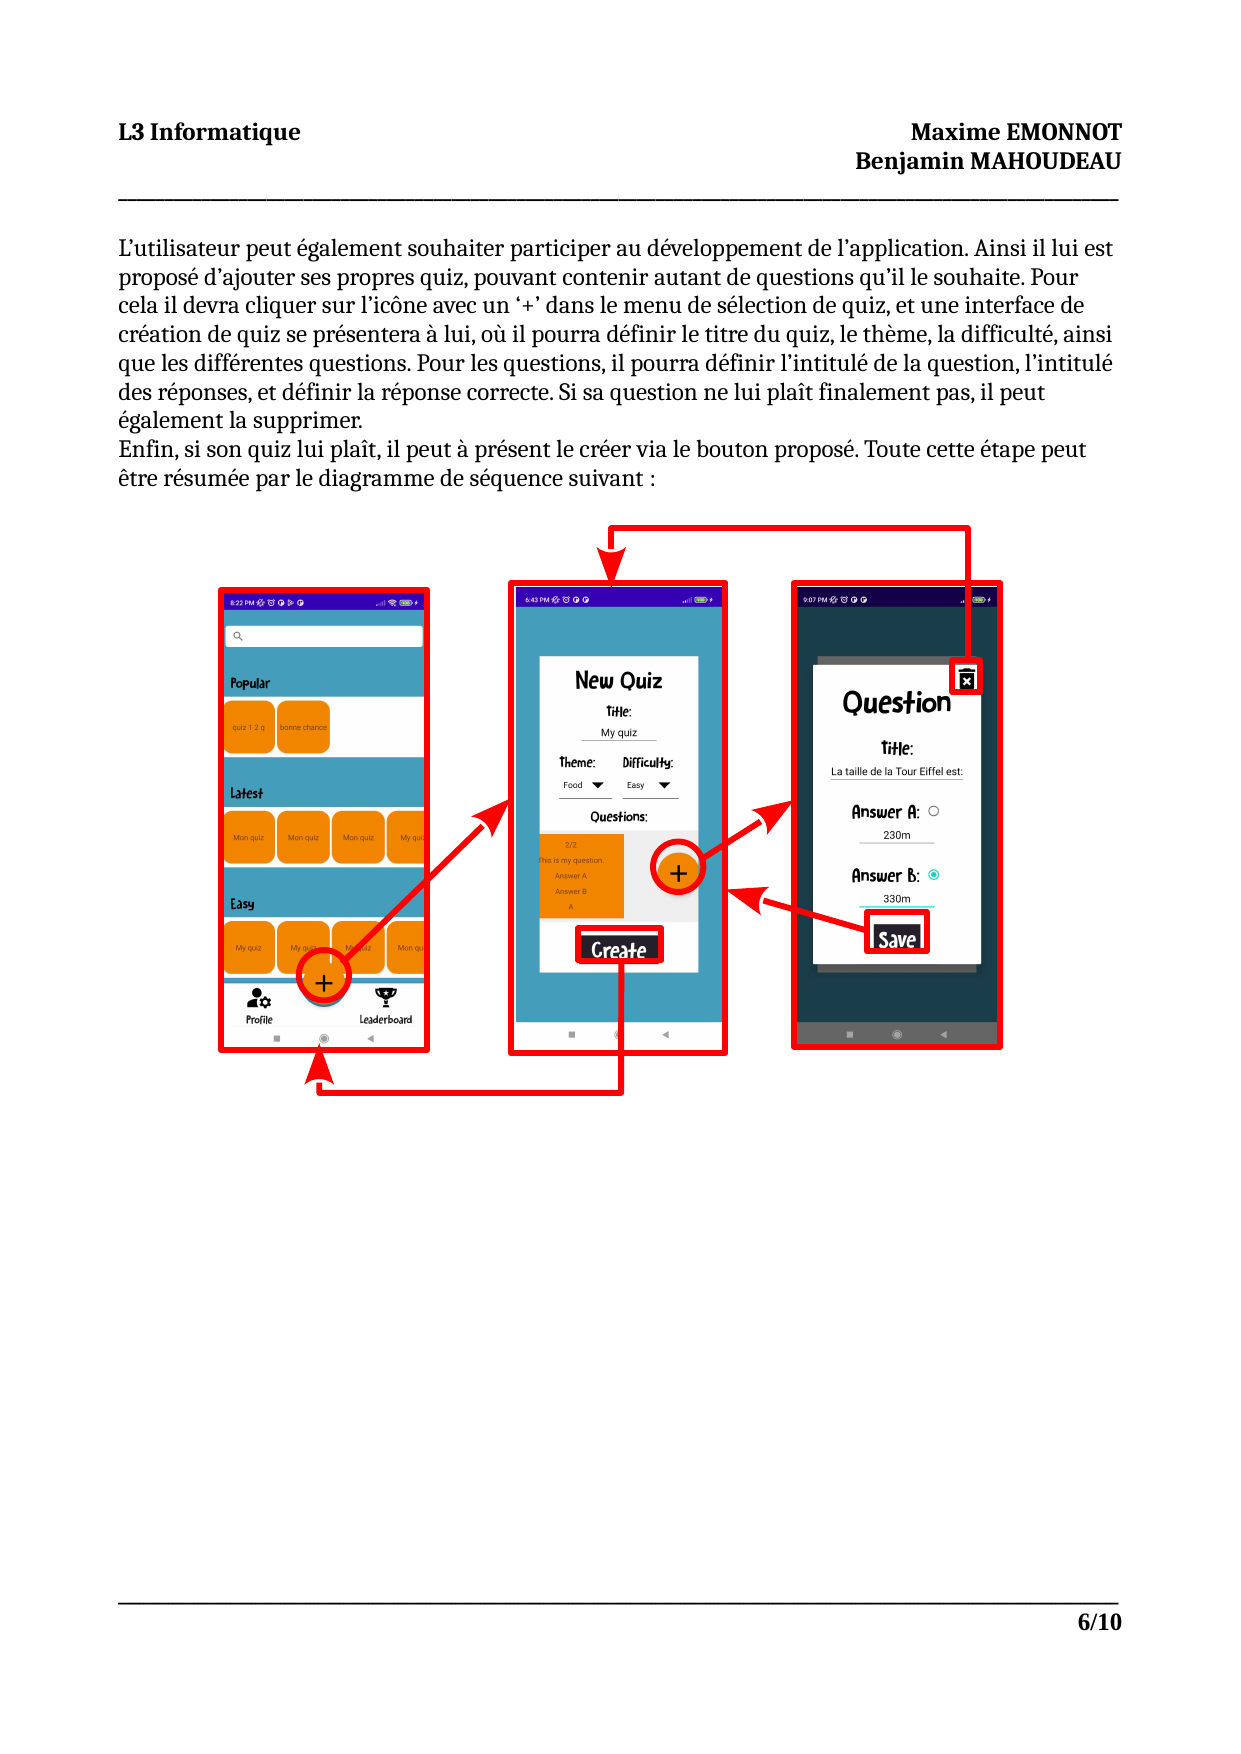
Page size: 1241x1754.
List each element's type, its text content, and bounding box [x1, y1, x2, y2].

picture [870, 915, 924, 948]
text L’utilisateur peut également souhaiter participer au développement de l’application. Ainsi il lui est proposé d’ajouter ses propres quiz, pouvant contenir autant de questions qu’il le souhaite. Pour cela il devra cliquer sur l’icône avec un ‘+’ dans le menu de sélection de quiz, et une interface de création de quiz se présentera à lui, où il pourra définir le titre du quiz, le thème, la difficulté, ainsi que les différentes questions. Pour les questions, il pourra définir l’intitulé de la question, l’intitulé des réponses, et définir la réponse correcte. Si sa question ne lui plaît finalement pas, il peut également la supprimer. [118, 234, 1122, 435]
picture [657, 845, 700, 888]
picture [224, 593, 424, 1047]
picture [955, 663, 977, 689]
picture [302, 954, 346, 997]
picture [515, 587, 722, 1047]
text Enfin, si son quiz lui plaît, il peut à présent le créer via le bouton proposé. Toute cette étape peut être résumée par le diagramme de séquence suivant : [118, 435, 1122, 493]
picture [797, 587, 997, 1044]
picture [581, 931, 658, 958]
